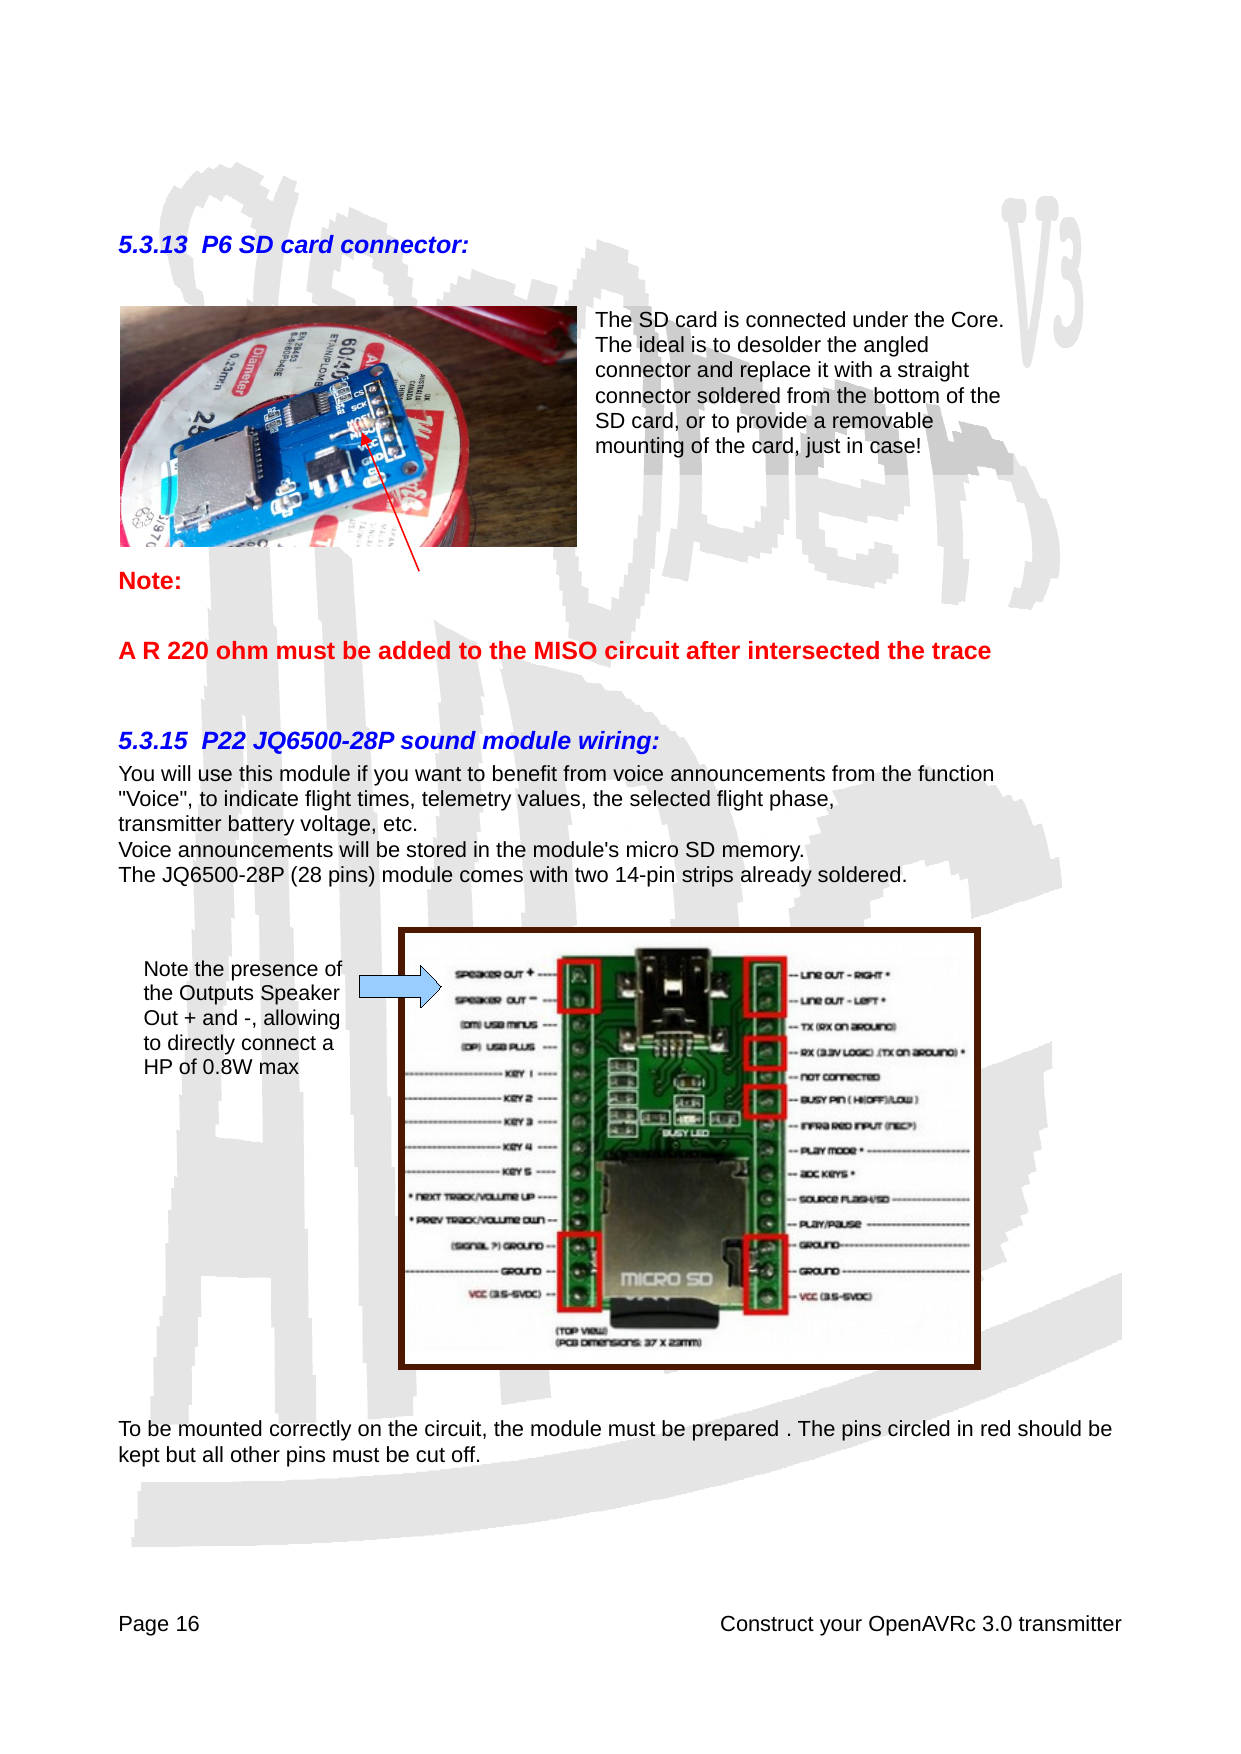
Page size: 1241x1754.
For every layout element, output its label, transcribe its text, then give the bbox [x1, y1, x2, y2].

text Note the presence of the Outputs Speaker Out + and -, allowing to directly connect a HP of 0.8W max [143, 956, 360, 1079]
text You will use this module if you want to benefit from voice announcements from the function [118, 761, 1122, 786]
text The ideal is to desolder the angled connector and replace it with a straight connector soldered from the bottom of the SD card, or to provide a removable mounting of the card, just in case! [595, 332, 1013, 458]
picture [405, 933, 974, 1364]
text Note: [118, 566, 1122, 595]
text The JQ6500-28P (28 pins) module comes with two 14-pin strips already soldered. [118, 862, 1122, 887]
text A R 220 ohm must be added to the MISO circuit after intersected the trace [118, 607, 1122, 665]
subtitle 5.3.15 P22 JQ6500-28P sound module wiring: [118, 726, 1122, 754]
text Voice announcements will be stored in the module's micro SD memory. [118, 836, 1122, 862]
picture [119, 305, 577, 548]
text transmitter battery voltage, etc. [118, 811, 1122, 836]
text The SD card is connected under the Core. [595, 307, 1013, 332]
text To be mounted correctly on the circuit, the module must be prepared . The pins circled in red should be kept but all other pins must be cut off. [118, 1416, 1122, 1467]
subtitle 5.3.13 P6 SD card connector: [118, 231, 1122, 259]
text "Voice", to indicate flight times, telemetry values, the selected flight phase, [118, 786, 1122, 811]
